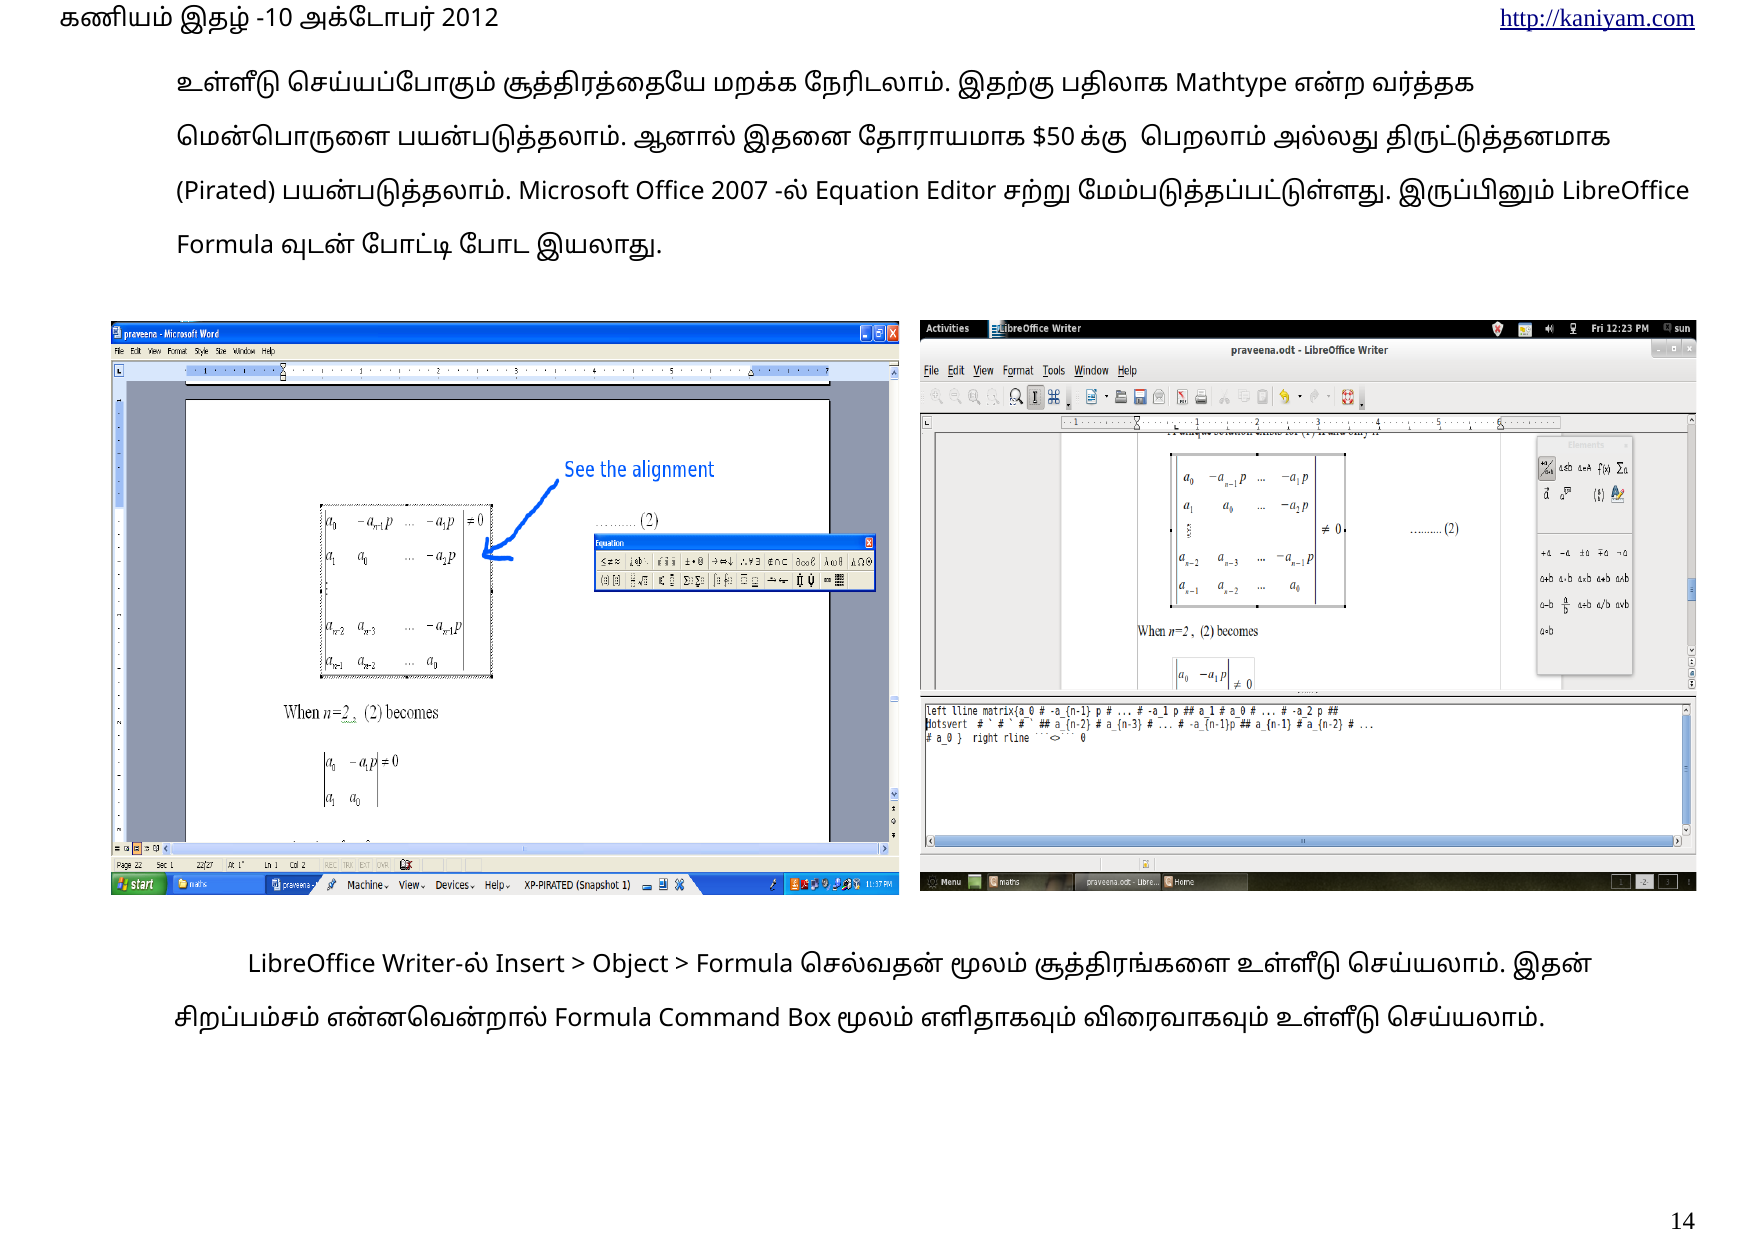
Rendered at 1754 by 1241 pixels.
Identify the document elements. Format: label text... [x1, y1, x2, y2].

picture [920, 320, 1697, 891]
picture [111, 321, 900, 895]
text உள்ளீடு செய்யப்போகும் சூத்திரத்தையே மறக்க நேரிடலாம். இதற்கு பதிலாக Mathtype என்ற வர்த்தக மென்பொருளை பயன்படுத்தலாம். ஆனால் இதனை தோராயமாக $50க்கு பெறலாம் அல்லது திருட்டுத்தனமாக (Pirated) பயன்படுத்தலாம். Microsoft Office 2007 -ல் Equation Editor சற்று மேம்படுத்தப்பட்டுள்ளது. இருப்பினும் LibreOffice Formula வுடன் போட்டி போட இயலாது. [176, 64, 1695, 263]
text LibreOffice Writer-ல் Insert > Object > Formula செல்வதன் மூலம் சூத்திரங்களை உள்ளீடு செய்யலாம். இதன் சிறப்பம்சம் என்னவென்றால் Formula Command Boxமூலம் எளிதாகவும் விரைவாகவும் உள்ளீடு செய்யலாம். [174, 946, 1695, 1037]
